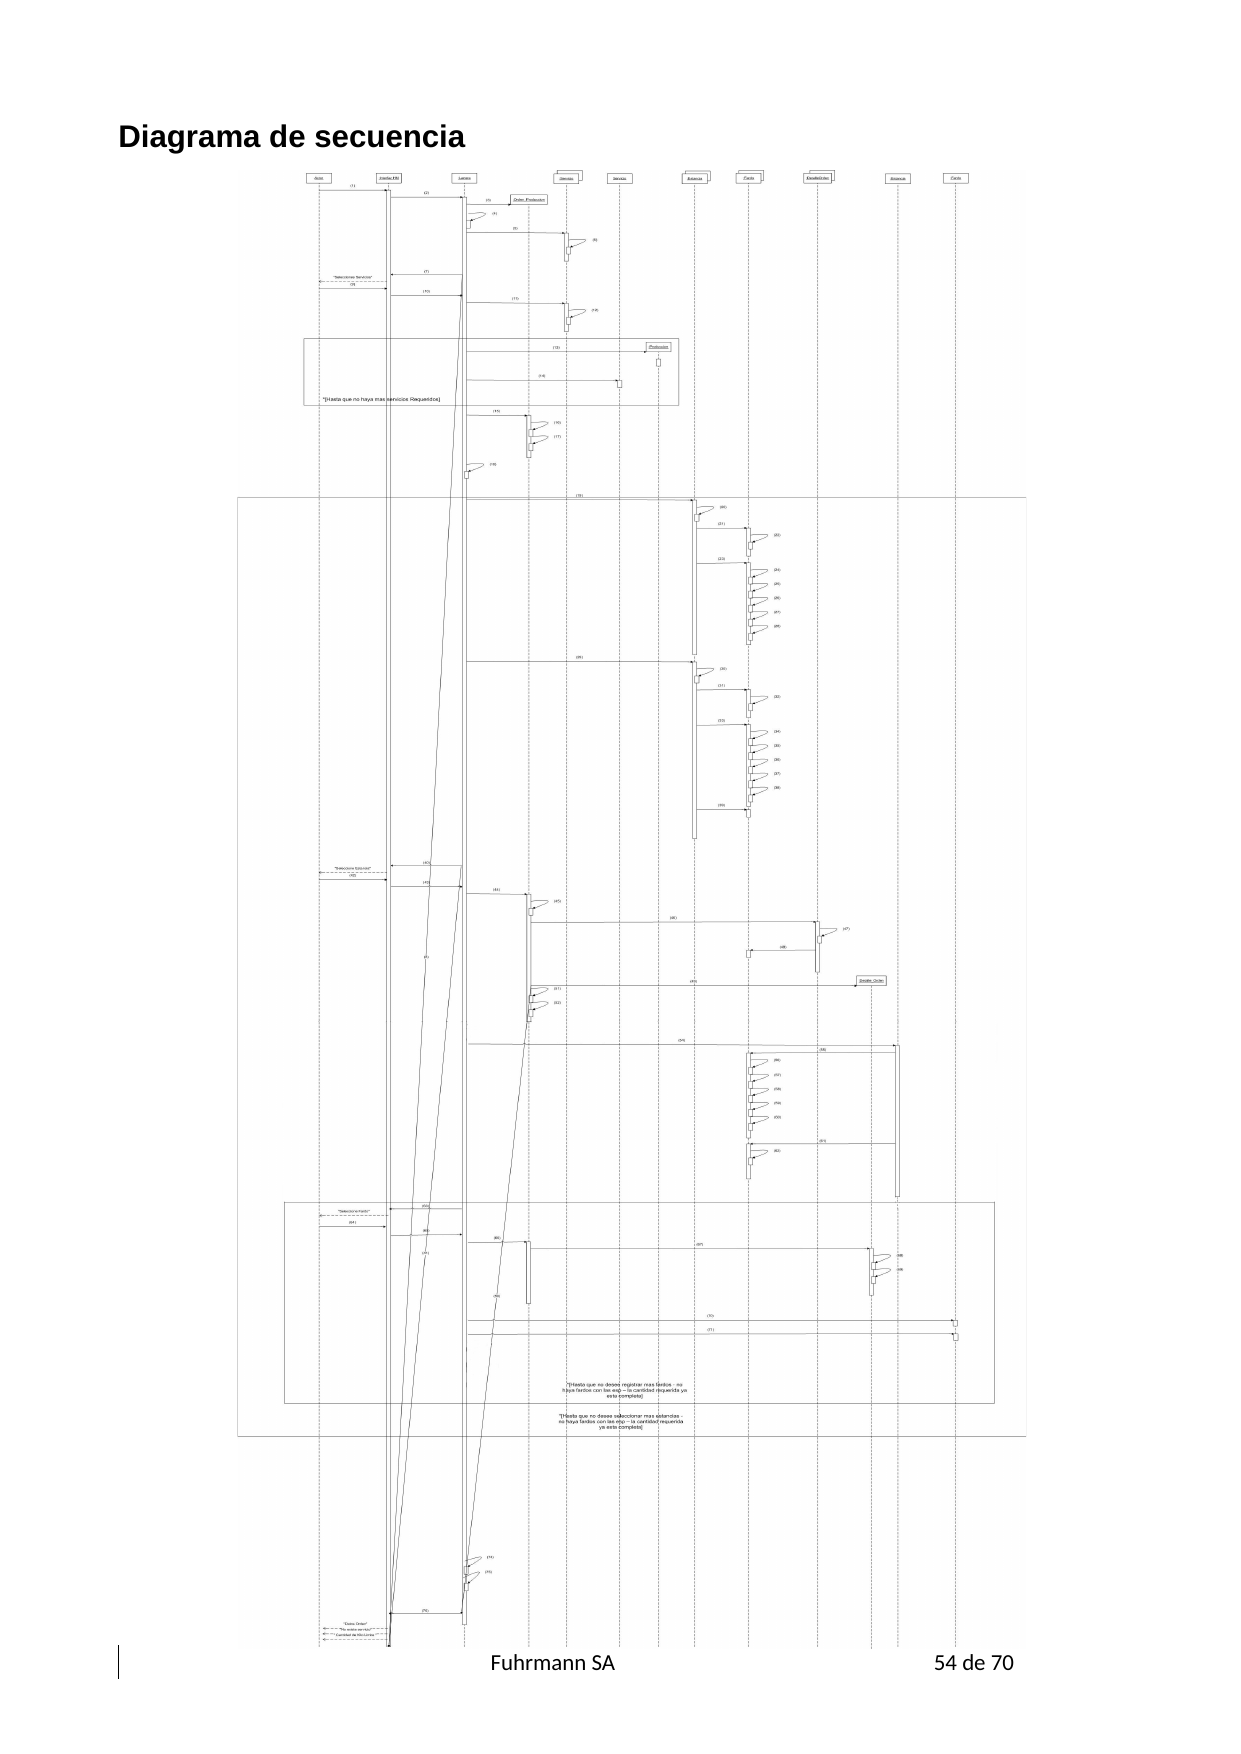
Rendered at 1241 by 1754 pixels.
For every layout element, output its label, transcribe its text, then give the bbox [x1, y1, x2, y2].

picture [237, 170, 1027, 1649]
text Diagrama de secuencia [118, 118, 1122, 154]
